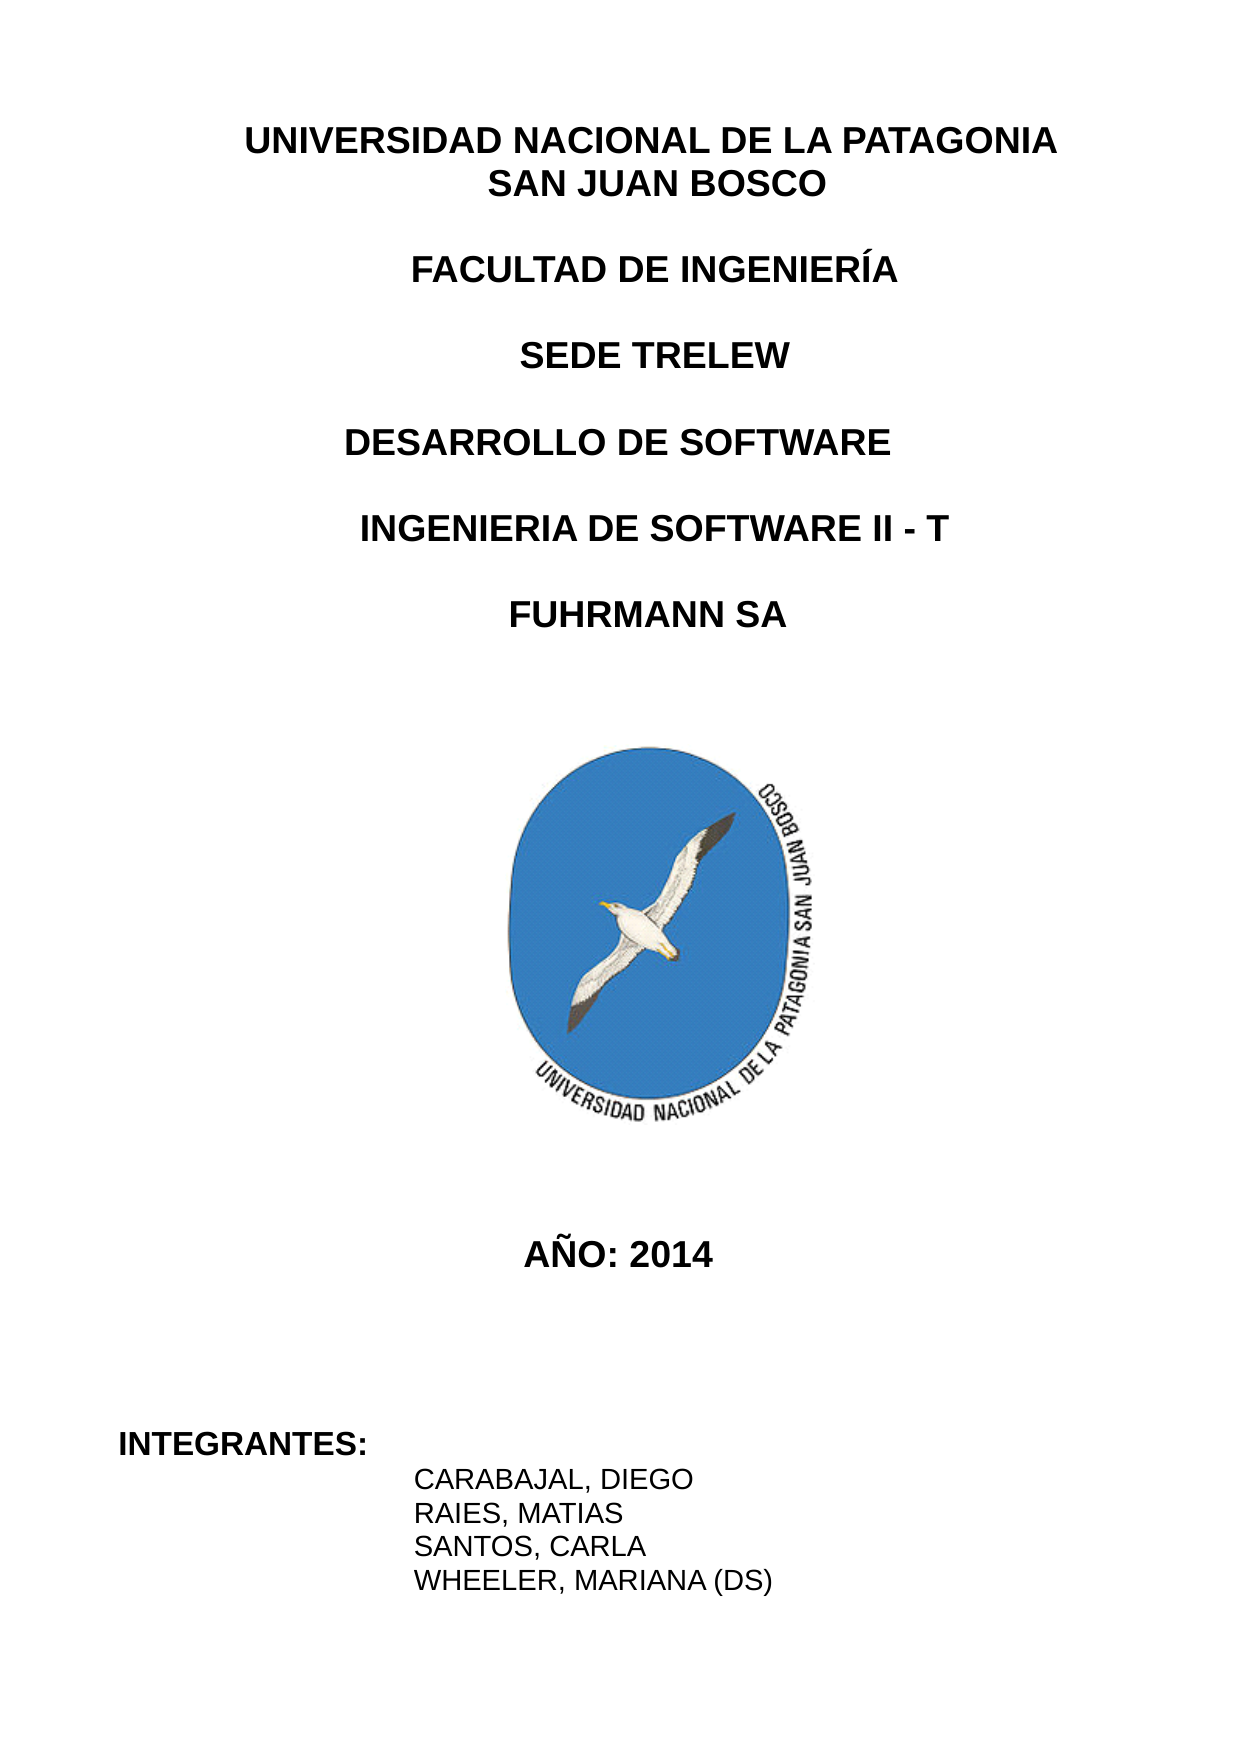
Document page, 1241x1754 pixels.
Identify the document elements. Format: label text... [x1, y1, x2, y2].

text INTEGRANTES: [118, 1424, 1117, 1462]
text CARABAJAL, DIEGO [118, 1462, 1117, 1496]
text RAIES, MATIAS [118, 1496, 1117, 1529]
text WHEELER, MARIANA (DS) [118, 1563, 1117, 1596]
text SEDE TRELEW [118, 334, 1117, 377]
text SANTOS, CARLA [118, 1529, 1117, 1563]
text FACULTAD DE INGENIERÍA [192, 247, 1117, 291]
text UNIVERSIDAD NACIONAL DE LA PATAGONIA SAN JUAN BOSCO [118, 118, 1122, 204]
text AÑO: 2014 [118, 1232, 1117, 1275]
text DESARROLLO DE SOFTWARE [118, 420, 1117, 463]
text INGENIERIA DE SOFTWARE II - T [118, 506, 1117, 549]
text FUHRMANN SA [413, 592, 1117, 636]
